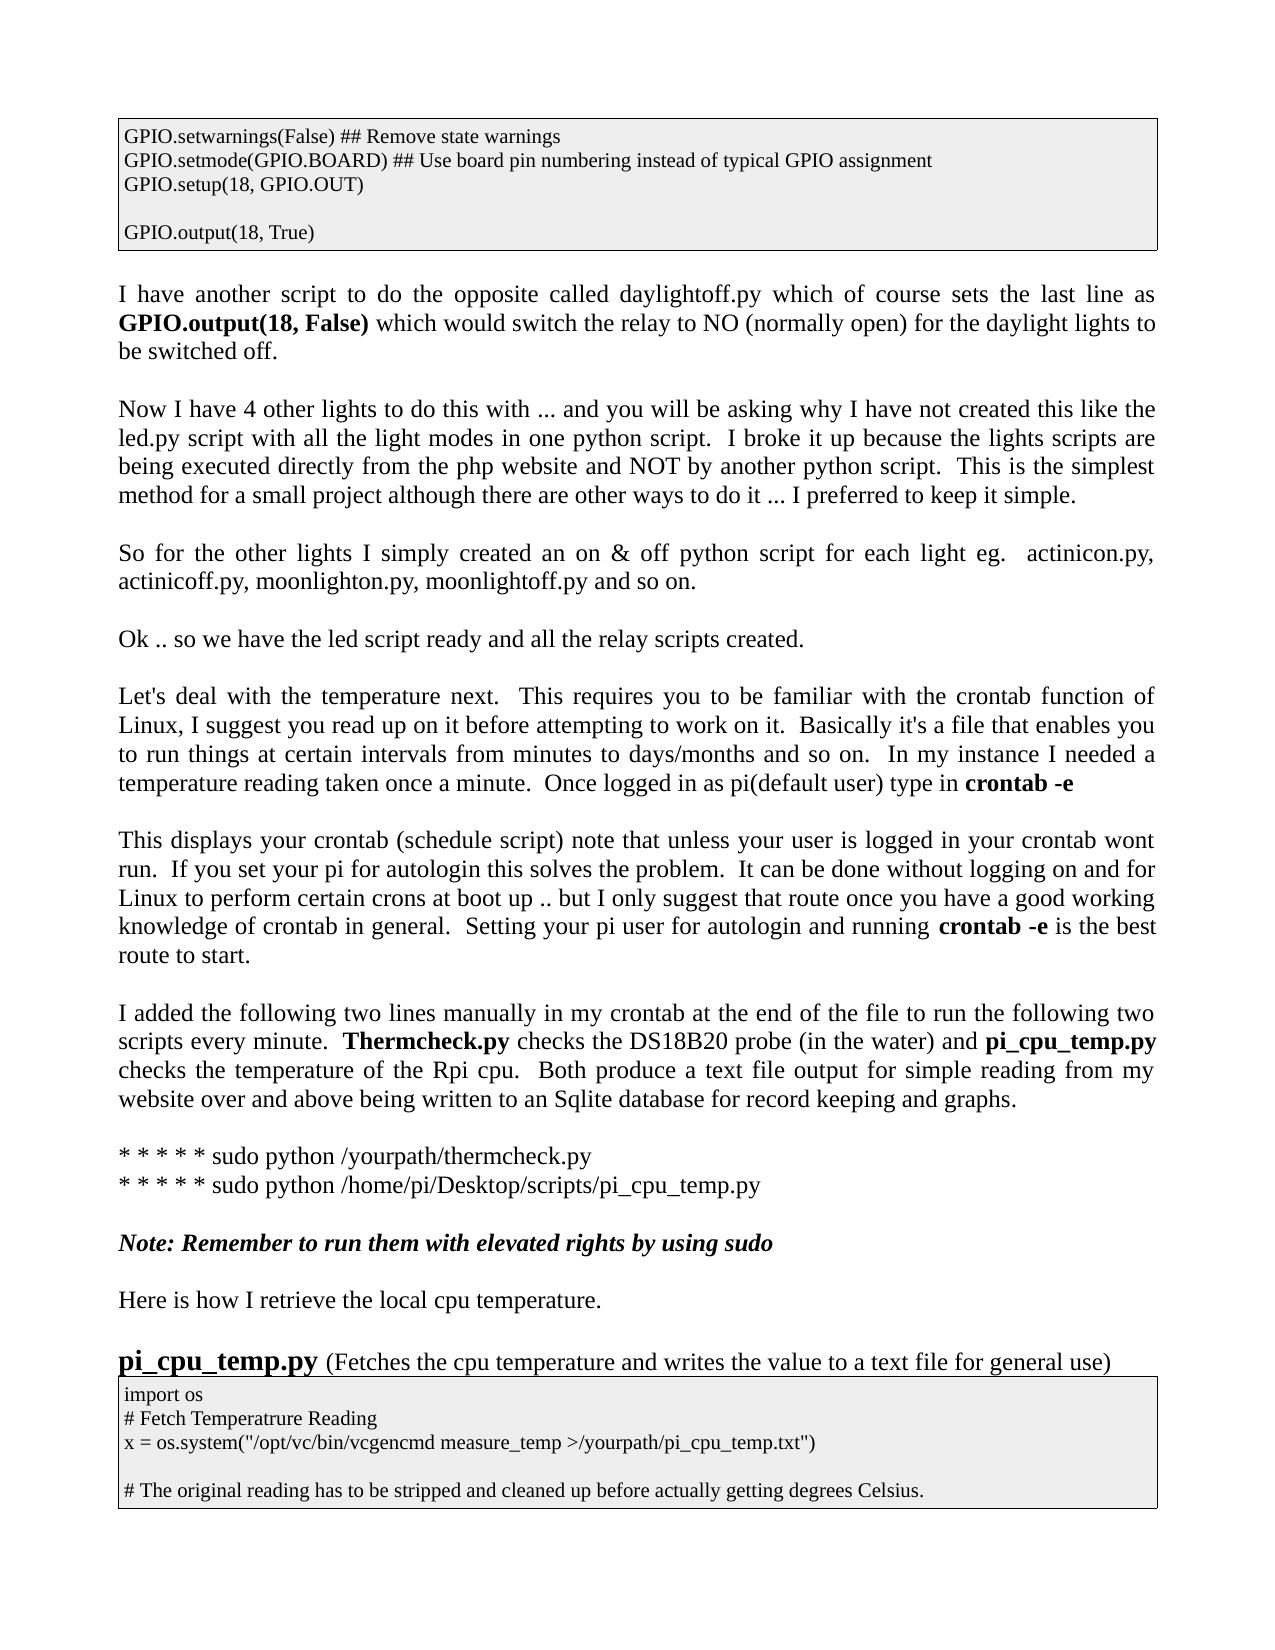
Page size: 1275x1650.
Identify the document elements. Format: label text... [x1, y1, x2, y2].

text * * * * * sudo python /yourpath/thermcheck.py [118, 1141, 1157, 1170]
text pi_cpu_temp.py (Fetches the cpu temperature and writes the value to a text file for general use) [118, 1343, 1157, 1376]
text I have another script to do the opposite called daylightoff.py which of course sets the last line as GPIO.output(18, False) which would switch the relay to NO (normally open) for the daylight lights to be switched off. [118, 279, 1157, 365]
text * * * * * sudo python /home/pi/Desktop/scripts/pi_cpu_temp.py [118, 1170, 1157, 1199]
text This displays your crontab (schedule script) note that unless your user is logged in your crontab wont run. If you set your pi for autologin this solves the problem. It can be done without logging on and for Linux to perform certain crons at boot up .. but I only suggest that route once you have a good working knowledge of crontab in general. Setting your pi user for autologin and running crontab -e is the best route to start. [118, 825, 1157, 969]
text Now I have 4 other lights to do this with ... and you will be asking why I have not created this like the led.py script with all the light modes in one python script. I broke it up because the lights scripts are being executed directly from the php website and NOT by another python script. This is the simplest method for a small project although there are other ways to do it ... I preferred to keep it simple. [118, 394, 1157, 509]
table_header import os # Fetch Temperatrure Reading x = os.system("/opt/vc/bin/vcgencmd measure_temp >/yourpath/pi_cpu_temp.txt") # The original reading has to be stripped and cleaned up before actually getting degrees Celsius. [119, 1377, 1157, 1508]
text I added the following two lines manually in my crontab at the end of the file to run the following two scripts every minute. Thermcheck.py checks the DS18B20 probe (in the water) and pi_cpu_temp.py checks the temperature of the Rpi cpu. Both produce a text file output for simple reading from my website over and above being written to an Sqlite database for record keeping and graphs. [118, 998, 1157, 1113]
text Here is how I retrieve the local cpu temperature. [118, 1285, 1157, 1314]
text Let's deal with the temperature next. This requires you to be familiar with the crontab function of Linux, I suggest you read up on it before attempting to work on it. Basically it's a file that enables you to run things at certain intervals from minutes to days/months and so on. In my instance I needed a temperature reading taken once a minute. Once logged in as pi(default user) type in crontab -e [118, 681, 1157, 796]
text So for the other lights I simply created an on & off python script for each light eg. actinicon.py, actinicoff.py, moonlighton.py, moonlightoff.py and so on. [118, 538, 1157, 595]
table_header GPIO.setwarnings(False) ## Remove state warnings GPIO.setmode(GPIO.BOARD) ## Use board pin numbering instead of typical GPIO assignment GPIO.setup(18, GPIO.OUT) GPIO.output(18, True) [119, 119, 1157, 250]
text Note: Remember to run them with elevated rights by using sudo [118, 1228, 1157, 1256]
text Ok .. so we have the led script ready and all the relay scripts created. [118, 624, 1157, 653]
